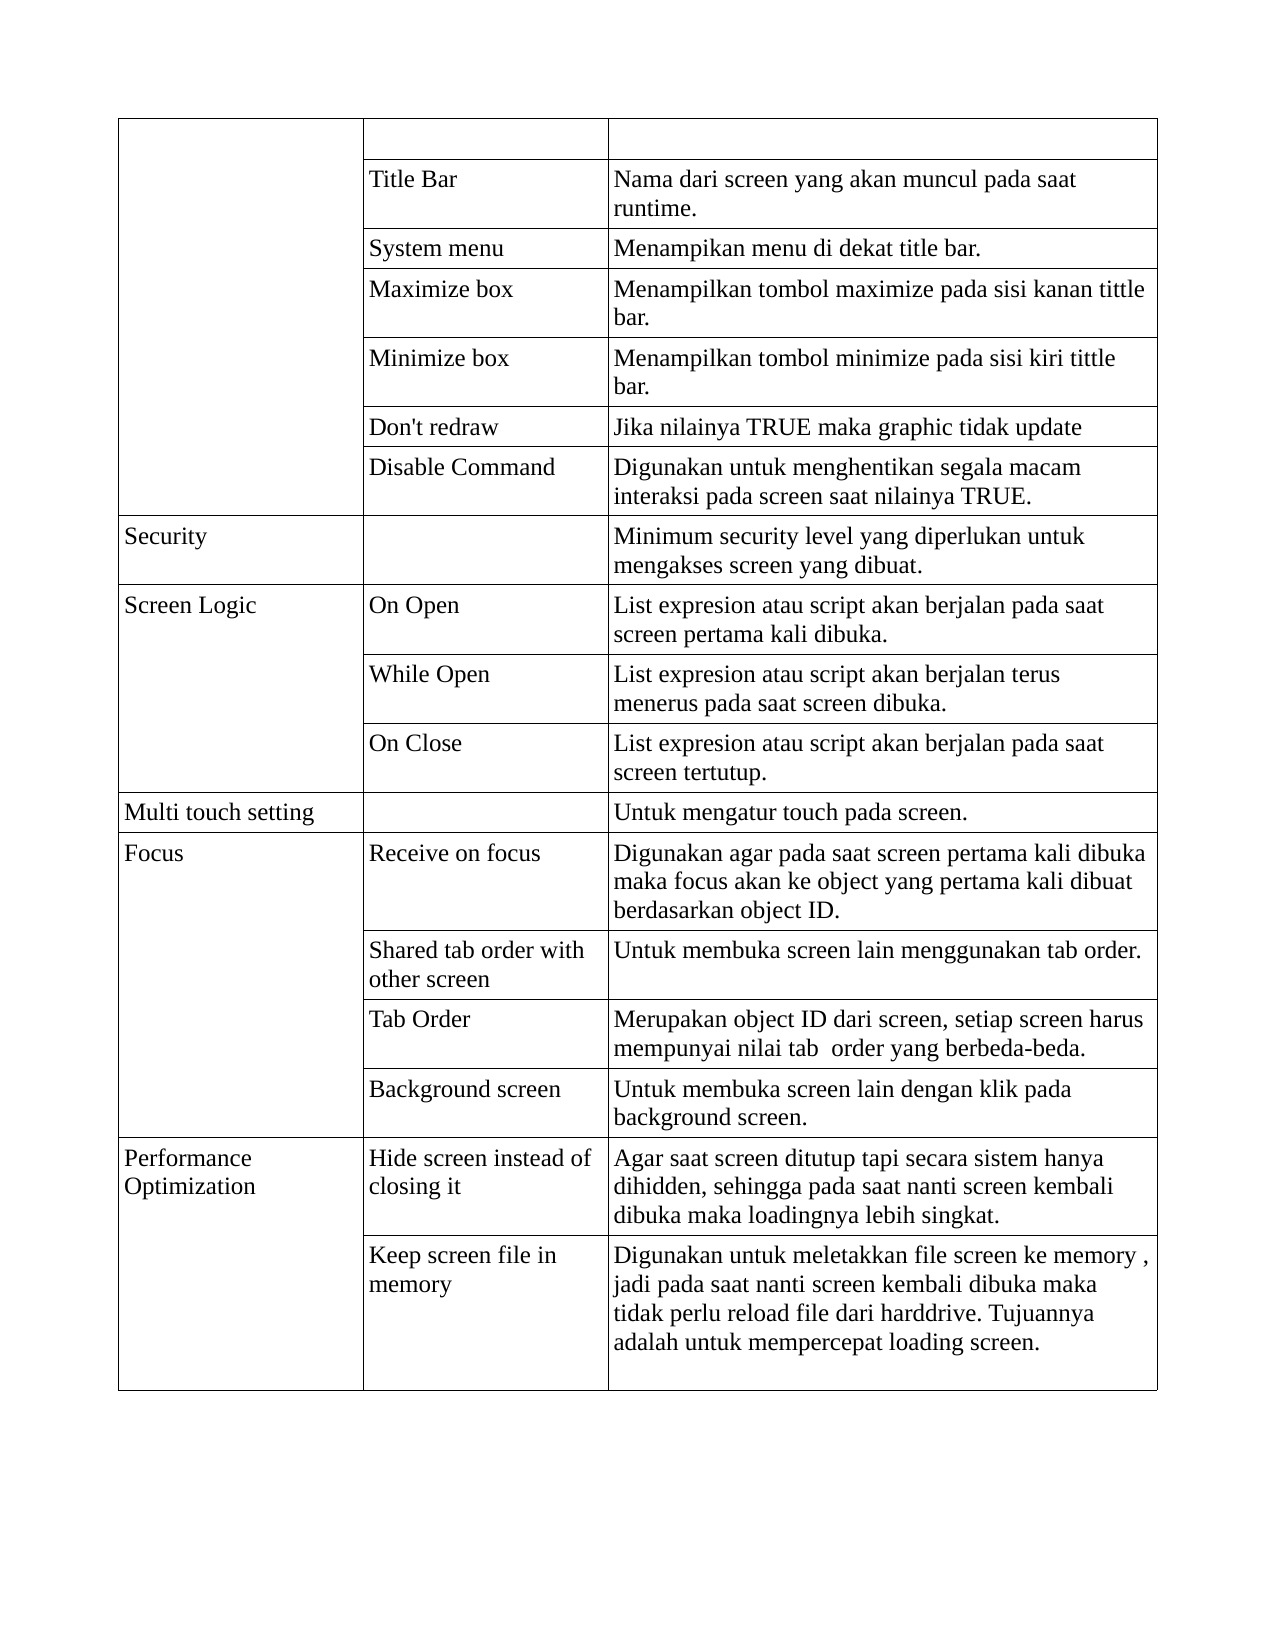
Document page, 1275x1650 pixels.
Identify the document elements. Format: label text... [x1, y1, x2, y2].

table_cell Agar saat screen ditutup tapi secara sistem hanya dihidden, sehingga pada saat nanti screen kembali dibuka maka loadingnya lebih singkat. [609, 1138, 1157, 1235]
table_cell While Open [364, 655, 608, 722]
table_cell [364, 793, 608, 832]
table_cell Multi touch setting [119, 793, 363, 832]
table_cell [609, 119, 1157, 158]
table_cell Digunakan untuk meletakkan file screen ke memory , jadi pada saat nanti screen kembali dibuka maka tidak perlu reload file dari harddrive. Tujuannya adalah untuk mempercepat loading screen. [609, 1236, 1157, 1390]
table_cell Disable Command [364, 447, 608, 515]
table_cell System menu [364, 229, 608, 268]
table_cell Minimum security level yang diperlukan untuk mengakses screen yang dibuat. [609, 516, 1157, 584]
table_cell List expresion atau script akan berjalan terus menerus pada saat screen dibuka. [609, 655, 1157, 722]
table_cell Digunakan agar pada saat screen pertama kali dibuka maka focus akan ke object yang pertama kali dibuat berdasarkan object ID. [609, 833, 1157, 930]
table_cell Screen Logic [119, 585, 363, 792]
table_cell Minimize box [364, 338, 608, 406]
table_cell Receive on focus [364, 833, 608, 930]
table_cell Menampilkan tombol minimize pada sisi kiri tittle bar. [609, 338, 1157, 406]
table_cell [119, 119, 363, 515]
table_cell Don't redraw [364, 407, 608, 446]
table_cell Security [119, 516, 363, 584]
table_cell Performance Optimization [119, 1138, 363, 1390]
table_cell Keep screen file in memory [364, 1236, 608, 1390]
table_cell List expresion atau script akan berjalan pada saat screen pertama kali dibuka. [609, 585, 1157, 653]
table_cell Title Bar [364, 160, 608, 227]
table_cell Nama dari screen yang akan muncul pada saat runtime. [609, 160, 1157, 227]
table_cell On Close [364, 724, 608, 792]
table_cell Shared tab order with other screen [364, 931, 608, 999]
table_cell Background screen [364, 1069, 608, 1137]
table_cell Untuk mengatur touch pada screen. [609, 793, 1157, 832]
table_cell On Open [364, 585, 608, 653]
table_cell Tab Order [364, 1000, 608, 1068]
table_cell Jika nilainya TRUE maka graphic tidak update [609, 407, 1157, 446]
table_cell List expresion atau script akan berjalan pada saat screen tertutup. [609, 724, 1157, 792]
table_cell [364, 516, 608, 584]
table_cell Digunakan untuk menghentikan segala macam interaksi pada screen saat nilainya TRUE. [609, 447, 1157, 515]
table_cell Untuk membuka screen lain dengan klik pada background screen. [609, 1069, 1157, 1137]
table_cell Merupakan object ID dari screen, setiap screen harus mempunyai nilai tab order yang berbeda-beda. [609, 1000, 1157, 1068]
table_cell Untuk membuka screen lain menggunakan tab order. [609, 931, 1157, 999]
table_cell Maximize box [364, 269, 608, 337]
table_cell [364, 119, 608, 158]
table_cell Focus [119, 833, 363, 1137]
table_cell Menampilkan tombol maximize pada sisi kanan tittle bar. [609, 269, 1157, 337]
table_cell Menampikan menu di dekat title bar. [609, 229, 1157, 268]
table_cell Hide screen instead of closing it [364, 1138, 608, 1235]
